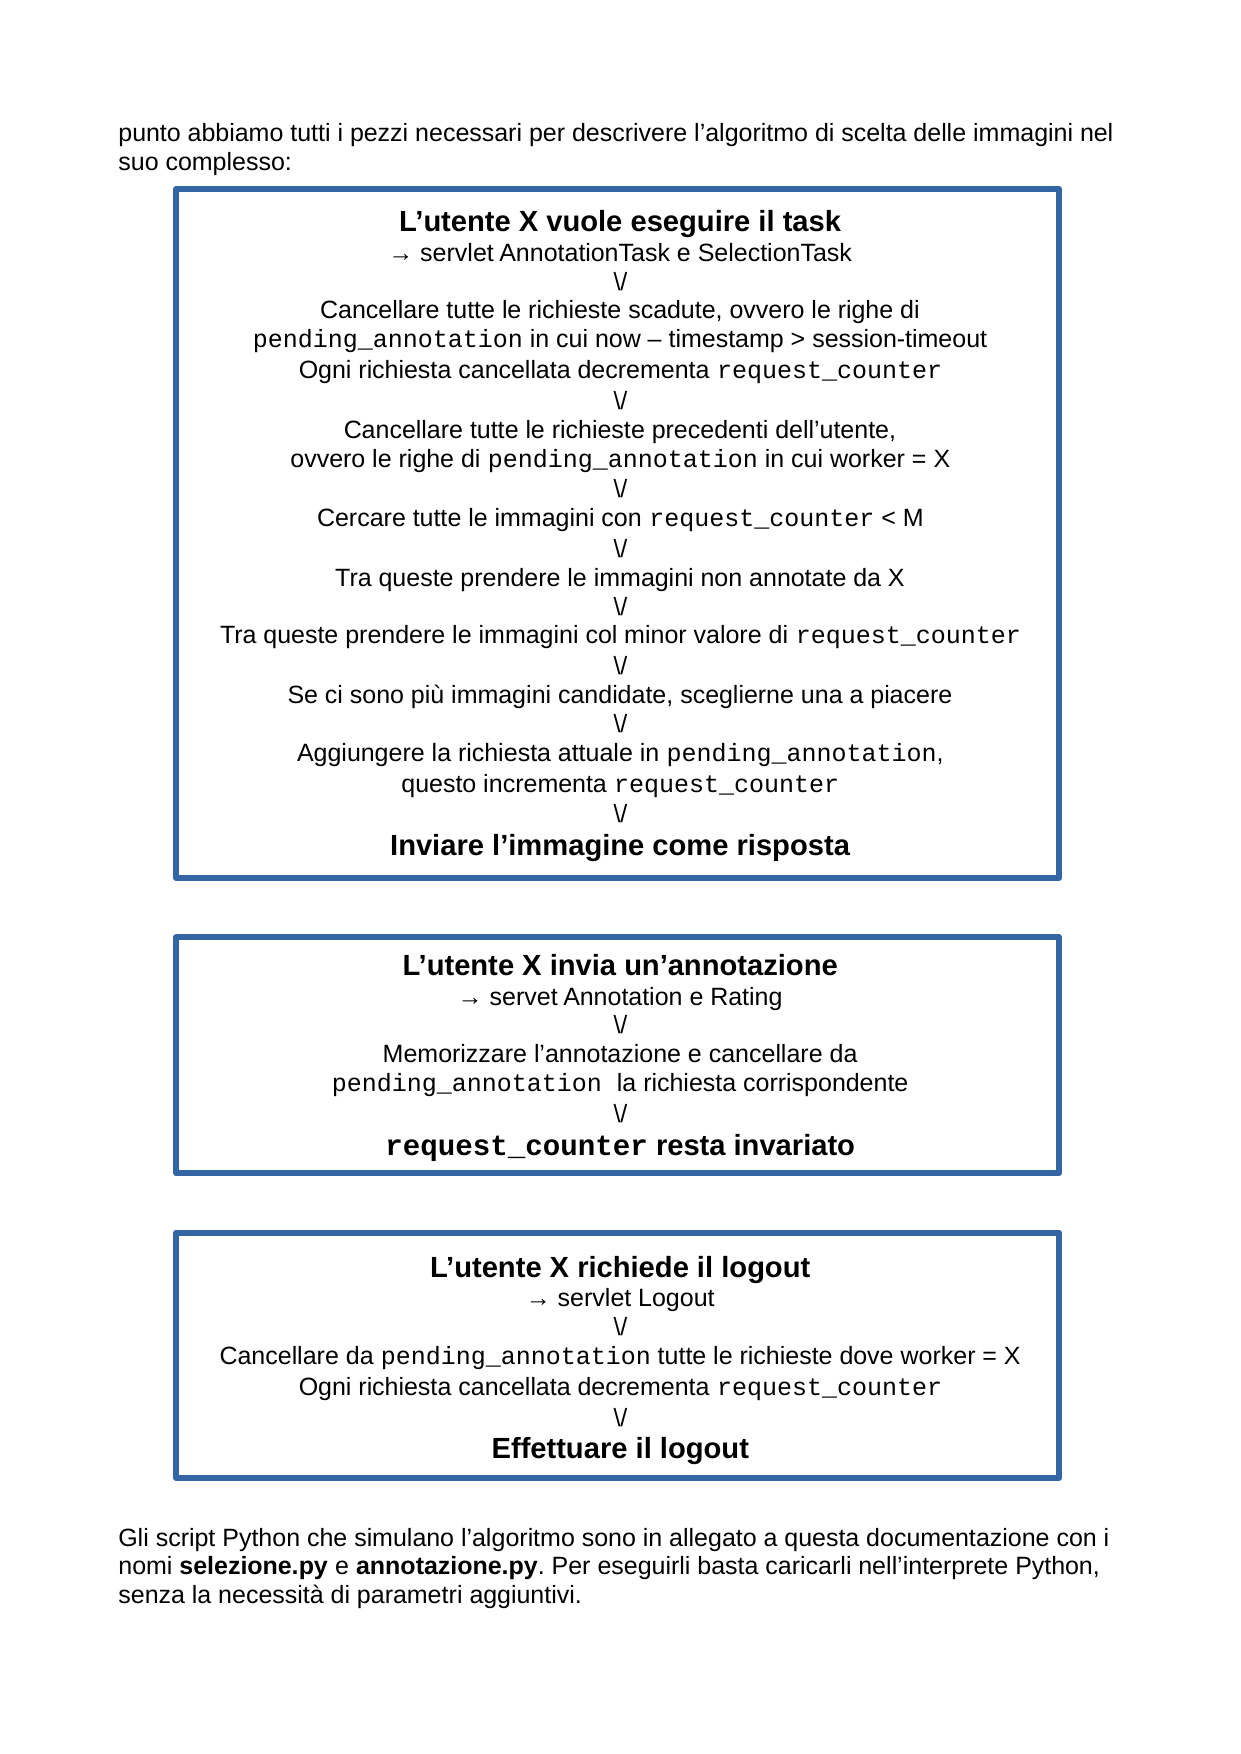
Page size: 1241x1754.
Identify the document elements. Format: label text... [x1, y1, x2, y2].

text Cercare tutte le immagini con request_counter < M [179, 503, 1056, 534]
text ovvero le righe di pending_annotation in cui worker = X [179, 443, 1056, 474]
text Cancellare da pending_annotation tutte le richieste dove worker = X [179, 1341, 1056, 1372]
text [118, 651, 173, 680]
text [1062, 204, 1122, 238]
text [1062, 651, 1122, 680]
text [1062, 738, 1122, 768]
text [118, 709, 173, 738]
text [1062, 503, 1122, 534]
text pending_annotation la richiesta corrispondente [179, 1068, 1056, 1099]
text [118, 1341, 173, 1372]
text [118, 1010, 173, 1039]
text [1062, 355, 1122, 386]
text pending_annotation in cui now – timestamp > session-timeout [179, 324, 1056, 355]
text Ogni richiesta cancellata decrementa request_counter [179, 355, 1056, 386]
text [1062, 1403, 1122, 1432]
text [118, 1068, 173, 1099]
text [118, 443, 173, 474]
text L’utente X invia un’annotazione [179, 948, 1056, 982]
text Cancellare tutte le richieste scadute, ovvero le righe di [179, 295, 1056, 324]
text \/ [179, 1010, 1056, 1039]
text [1062, 620, 1122, 651]
text [118, 355, 173, 386]
text [1062, 948, 1122, 982]
text Ogni richiesta cancellata decrementa request_counter [179, 1372, 1056, 1403]
text Memorizzare l’annotazione e cancellare da [179, 1039, 1056, 1068]
text punto abbiamo tutti i pezzi necessari per descrivere l’algoritmo di scelta delle immagini nel suo complesso: [118, 118, 1122, 176]
text [1062, 1010, 1122, 1039]
text [118, 1432, 173, 1465]
text [118, 267, 173, 295]
text Gli script Python che simulano l’algoritmo sono in allegato a questa documentazione con i nomi selezione.py e annotazione.py. Per eseguirli basta caricarli nell’interprete Python, senza la necessità di parametri aggiuntivi. [118, 1523, 1122, 1609]
text → servet Annotation e Rating [179, 982, 1056, 1010]
text Inviare l’immagine come risposta [179, 828, 1056, 862]
text \/ [179, 534, 1056, 563]
text \/ [179, 592, 1056, 620]
text [118, 1403, 173, 1432]
text [1062, 1039, 1122, 1068]
text [118, 563, 173, 592]
text [1062, 474, 1122, 503]
text [118, 1039, 173, 1068]
text [1062, 1283, 1122, 1312]
text [118, 680, 173, 709]
text Cancellare tutte le richieste precedenti dell’utente, [179, 415, 1056, 443]
text [1062, 592, 1122, 620]
text [1062, 238, 1122, 267]
text [1062, 1099, 1122, 1127]
text [1062, 386, 1122, 415]
text [118, 503, 173, 534]
text Tra queste prendere le immagini non annotate da X [179, 563, 1056, 592]
text [1062, 443, 1122, 474]
text [1062, 1372, 1122, 1403]
text \/ [179, 1312, 1056, 1341]
text [118, 534, 173, 563]
text [1062, 1250, 1122, 1283]
text [118, 324, 173, 355]
text \/ [179, 799, 1056, 828]
text [1062, 1341, 1122, 1372]
text [1062, 1312, 1122, 1341]
text [1062, 295, 1122, 324]
text [118, 982, 173, 1010]
text → servlet Logout [179, 1283, 1056, 1312]
text [118, 1099, 173, 1127]
text [118, 1283, 173, 1312]
text [1062, 534, 1122, 563]
text Aggiungere la richiesta attuale in pending_annotation, [179, 738, 1056, 768]
text [118, 204, 173, 238]
text [118, 474, 173, 503]
text [1062, 828, 1122, 862]
text [1062, 982, 1122, 1010]
text [118, 1127, 173, 1164]
text [1062, 267, 1122, 295]
text [118, 415, 173, 443]
text [118, 1372, 173, 1403]
text [1062, 1432, 1122, 1465]
text [1062, 1127, 1122, 1164]
text \/ [179, 267, 1056, 295]
text Tra queste prendere le immagini col minor valore di request_counter [179, 620, 1056, 651]
text [118, 768, 173, 799]
text [118, 828, 173, 862]
text \/ [179, 386, 1056, 415]
text \/ [179, 709, 1056, 738]
text [1062, 680, 1122, 709]
text [1062, 799, 1122, 828]
text \/ [179, 1099, 1056, 1127]
text [118, 1250, 173, 1283]
text \/ [179, 474, 1056, 503]
text \/ [179, 651, 1056, 680]
text → servlet AnnotationTask e SelectionTask [179, 238, 1056, 267]
text Se ci sono più immagini candidate, sceglierne una a piacere [179, 680, 1056, 709]
text [1062, 1068, 1122, 1099]
text L’utente X richiede il logout [179, 1250, 1056, 1283]
text [118, 295, 173, 324]
text [1062, 415, 1122, 443]
text questo incrementa request_counter [179, 768, 1056, 799]
text [1062, 563, 1122, 592]
text Effettuare il logout [179, 1432, 1056, 1465]
text \/ [179, 1403, 1056, 1432]
text request_counter resta invariato [179, 1127, 1056, 1164]
text [118, 799, 173, 828]
text [1062, 324, 1122, 355]
text [118, 592, 173, 620]
text [1062, 768, 1122, 799]
text [118, 738, 173, 768]
text [118, 238, 173, 267]
text [118, 1312, 173, 1341]
text [118, 386, 173, 415]
text [118, 948, 173, 982]
text L’utente X vuole eseguire il task [179, 204, 1056, 238]
text [118, 620, 173, 651]
text [1062, 709, 1122, 738]
